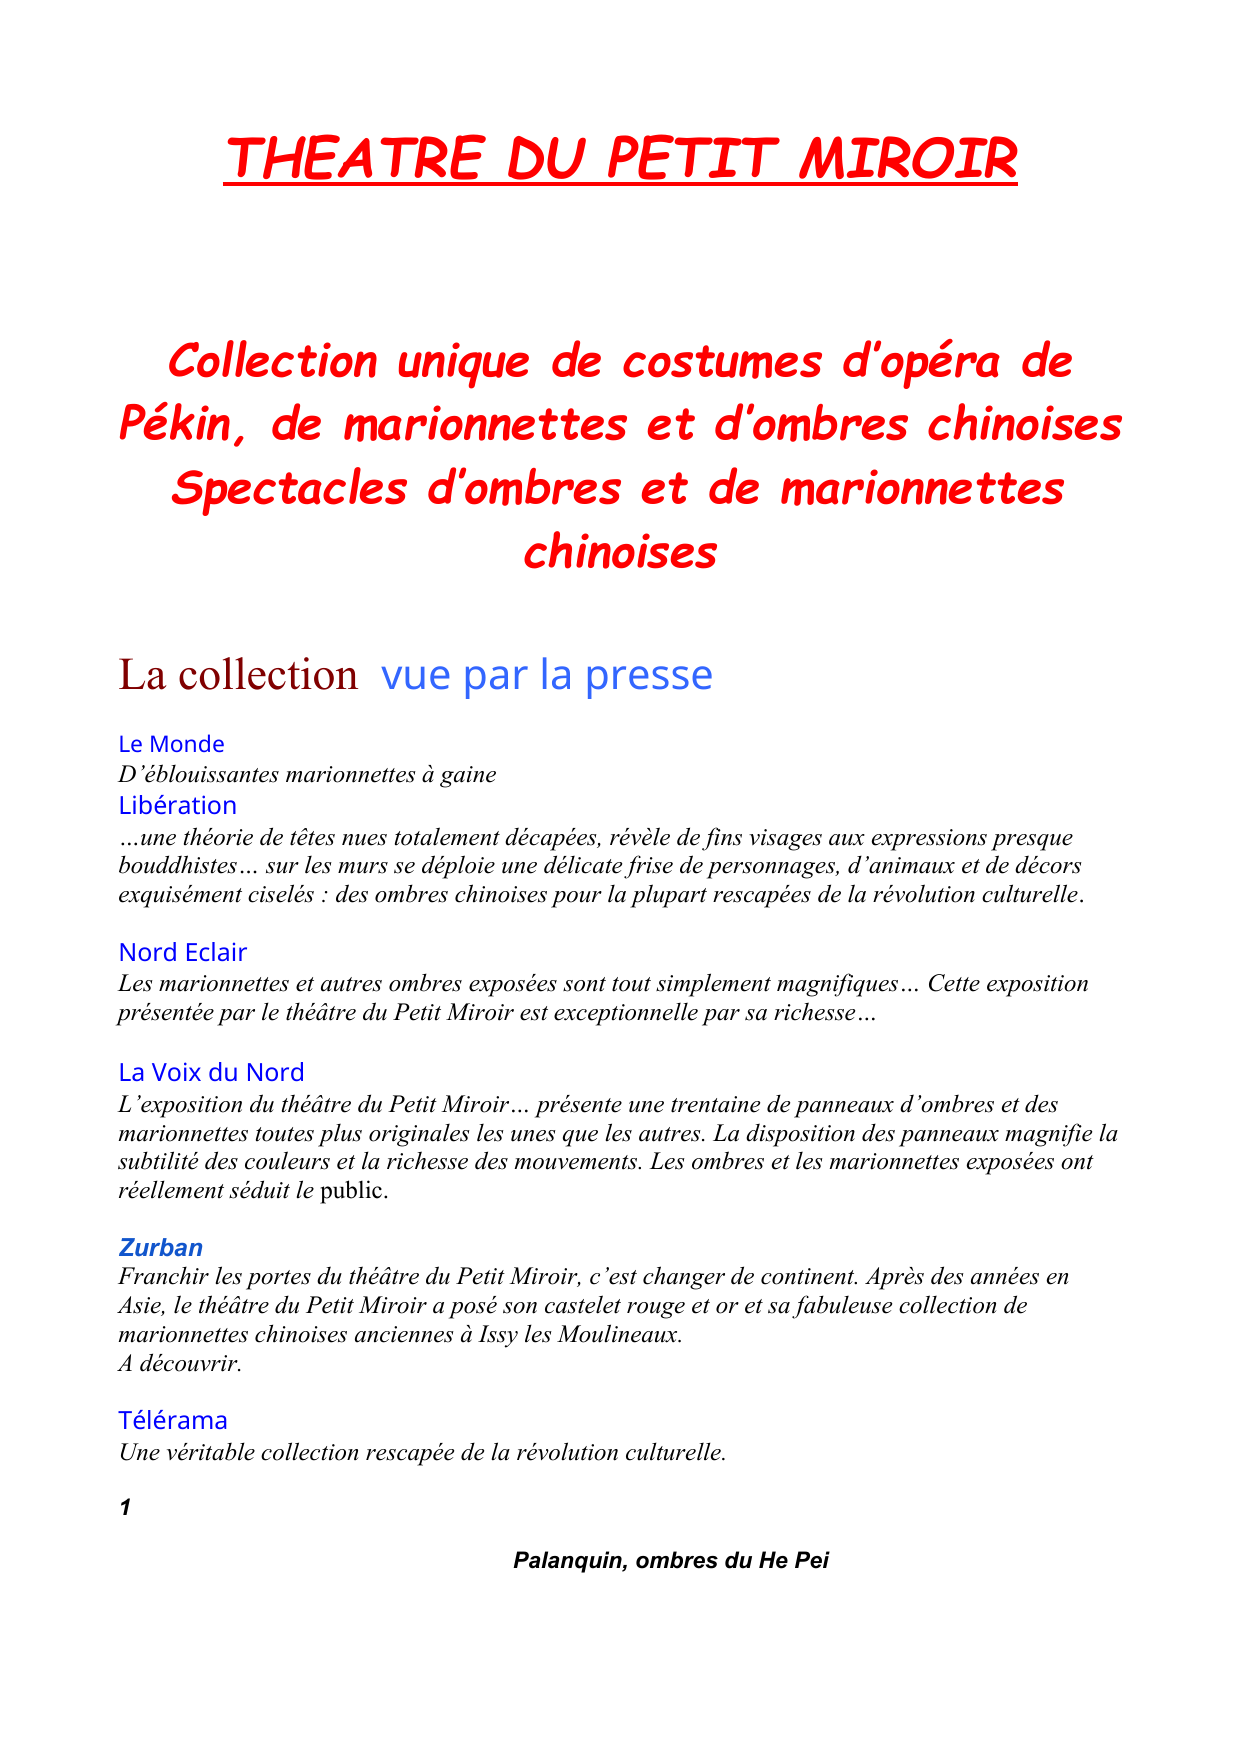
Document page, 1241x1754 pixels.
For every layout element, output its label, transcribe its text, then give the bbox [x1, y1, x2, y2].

text Libération [118, 788, 1122, 822]
text Le Monde [118, 728, 1122, 759]
text Une véritable collection rescapée de la révolution culturelle. [118, 1437, 1122, 1466]
text Zurban [118, 1233, 1122, 1261]
text Collection unique de costumes d’opéra de Pékin, de marionnettes et d’ombres chinoises [118, 325, 1122, 453]
text D’éblouissantes marionnettes à gaine [118, 759, 1122, 788]
text Nord Eclair [118, 934, 1122, 968]
text Franchir les portes du théâtre du Petit Miroir, c’est changer de continent. Après des années en Asie, le théâtre du Petit Miroir a posé son castelet rouge et or et sa fabuleuse collection de marionnettes chinoises anciennes à Issy les Moulineaux. [118, 1261, 1122, 1348]
text L’exposition du théâtre du Petit Miroir… présente une trentaine de panneaux d’ombres et des marionnettes toutes plus originales les unes que les autres. La disposition des panneaux magnifie la subtilité des couleurs et la richesse des mouvements. Les ombres et les marionnettes exposées ont réellement séduit le public. [118, 1089, 1122, 1204]
text THEATRE DU PETIT MIROIR [118, 118, 1122, 194]
text Les marionnettes et autres ombres exposées sont tout simplement magnifiques… Cette exposition présentée par le théâtre du Petit Miroir est exceptionnelle par sa richesse… [118, 968, 1122, 1026]
text A découvrir. [118, 1348, 1122, 1376]
text …une théorie de têtes nues totalement décapées, révèle de fins visages aux expressions presque bouddhistes… sur les murs se déploie une délicate frise de personnages, d’animaux et de décors exquisément ciselés : des ombres chinoises pour la plupart rescapées de la révolution culturelle. [118, 822, 1122, 908]
text La Voix du Nord [118, 1055, 1122, 1089]
text Palanquin, ombres du He Pei [118, 1547, 1122, 1573]
text La collection vue par la presse [118, 645, 1122, 701]
text Télérama [118, 1403, 1122, 1437]
text Spectacles d’ombres et de marionnettes chinoises [118, 453, 1122, 581]
